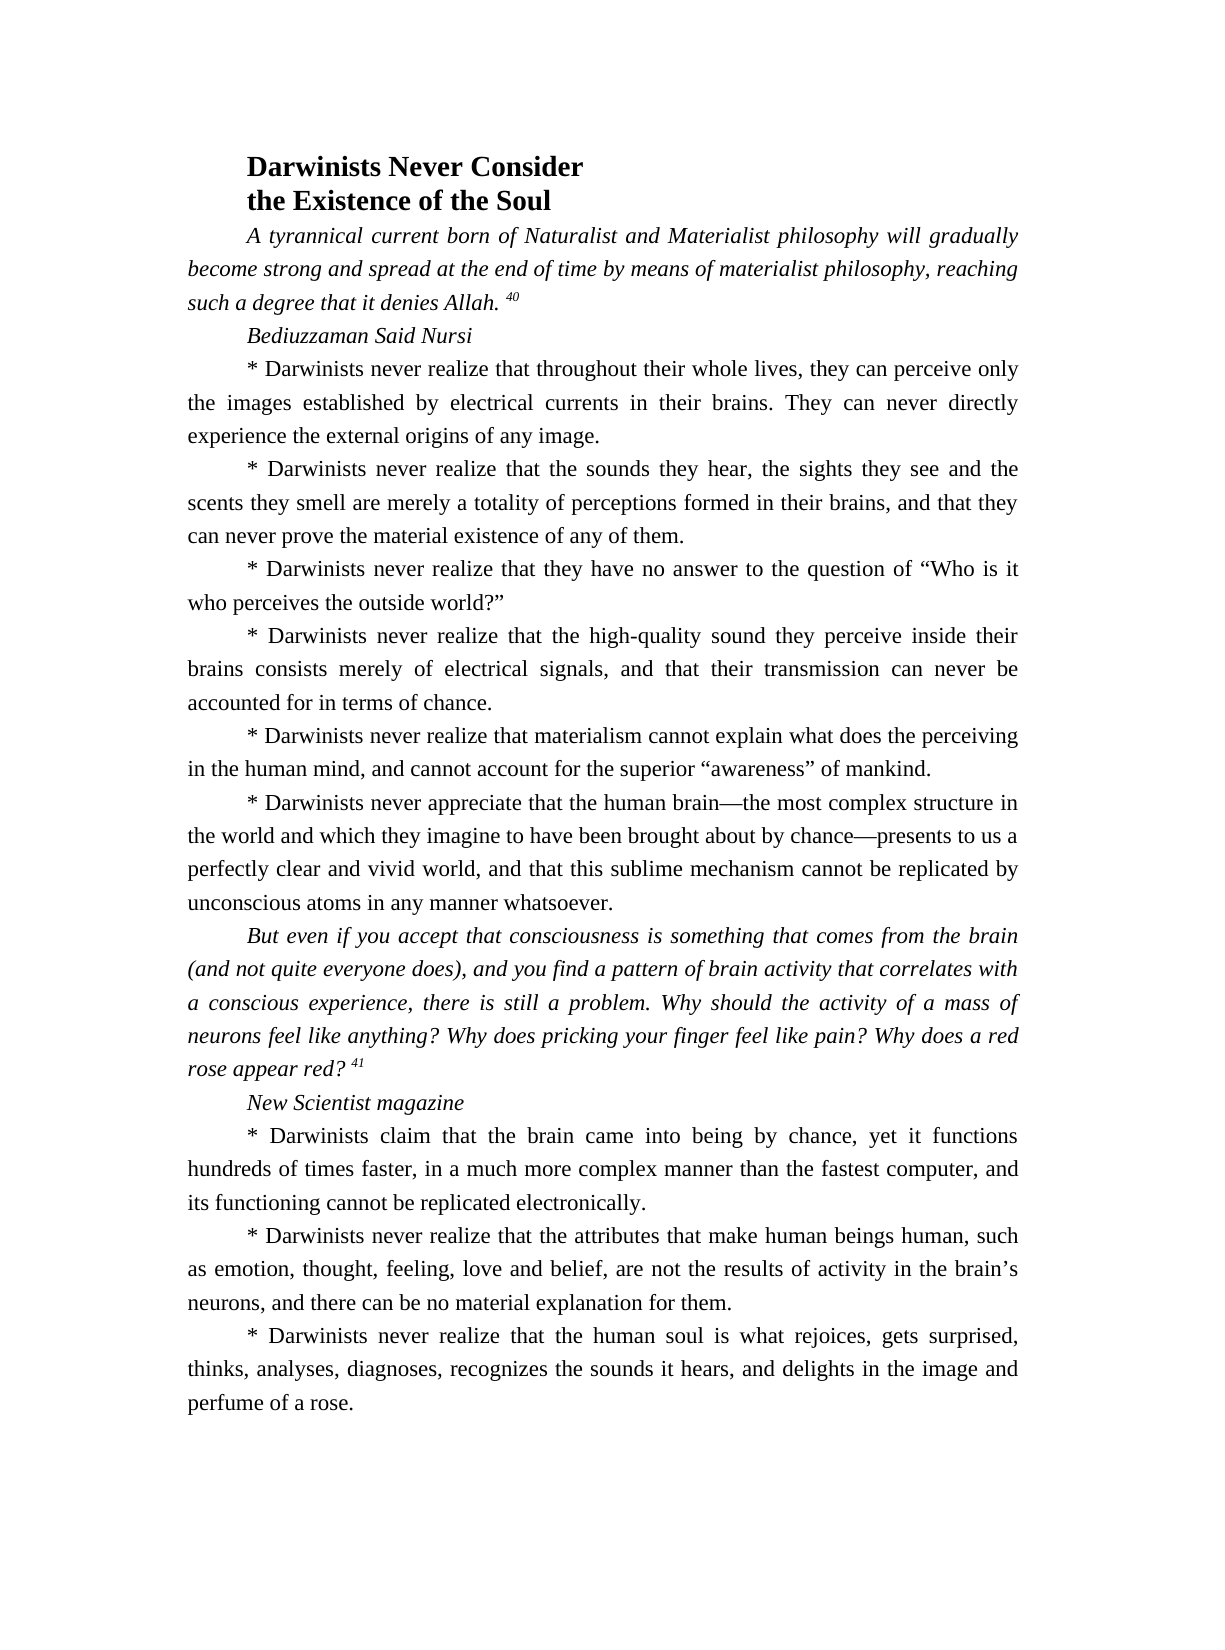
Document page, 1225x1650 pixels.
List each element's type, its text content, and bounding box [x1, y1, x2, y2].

text * Darwinists never realize that the human soul is what rejoices, gets surprised, thinks, analyses, diagnoses, recognizes the sounds it hears, and delights in the image and perfume of a rose. [187, 1317, 1020, 1417]
text * Darwinists never realize that the sounds they hear, the sights they see and the scents they smell are merely a totality of perceptions formed in their brains, and that they can never prove the material existence of any of them. [187, 450, 1020, 550]
text * Darwinists never realize that materialism cannot explain what does the perceiving in the human mind, and cannot account for the superior “awareness” of mankind. [187, 717, 1020, 783]
text A tyrannical current born of Naturalist and Materialist philosophy will gradually become strong and spread at the end of time by means of materialist philosophy, reaching such a degree that it denies Allah. 40 [187, 217, 1020, 317]
text * Darwinists claim that the brain came into being by chance, yet it functions hundreds of times faster, in a much more complex manner than the fastest computer, and its functioning cannot be replicated electronically. [187, 1117, 1020, 1217]
text the Existence of the Soul [187, 183, 1020, 217]
text * Darwinists never realize that the attributes that make human beings human, such as emotion, thought, feeling, love and belief, are not the results of activity in the brain’s neurons, and there can be no material explanation for them. [187, 1217, 1020, 1317]
text * Darwinists never realize that throughout their whole lives, they can perceive only the images established by electrical currents in their brains. They can never directly experience the external origins of any image. [187, 350, 1020, 450]
text * Darwinists never realize that they have no answer to the question of “Who is it who perceives the outside world?” [187, 550, 1020, 617]
text * Darwinists never realize that the high-quality sound they perceive inside their brains consists merely of electrical signals, and that their transmission can never be accounted for in terms of chance. [187, 617, 1020, 717]
text * Darwinists never appreciate that the human brain—the most complex structure in the world and which they imagine to have been brought about by chance—presents to us a perfectly clear and vivid world, and that this sublime mechanism cannot be replicated by unconscious atoms in any manner whatsoever. [187, 783, 1020, 917]
text New Scientist magazine [187, 1083, 1020, 1117]
text But even if you accept that consciousness is something that comes from the brain (and not quite everyone does), and you find a pattern of brain activity that correlates with a conscious experience, there is still a problem. Why should the activity of a mass of neurons feel like anything? Why does pricking your finger feel like pain? Why does a red rose appear red? 41 [187, 917, 1020, 1083]
text Darwinists Never Consider [187, 150, 1020, 183]
text Be­di­uz­za­man Sa­id Nur­si [187, 317, 1020, 350]
